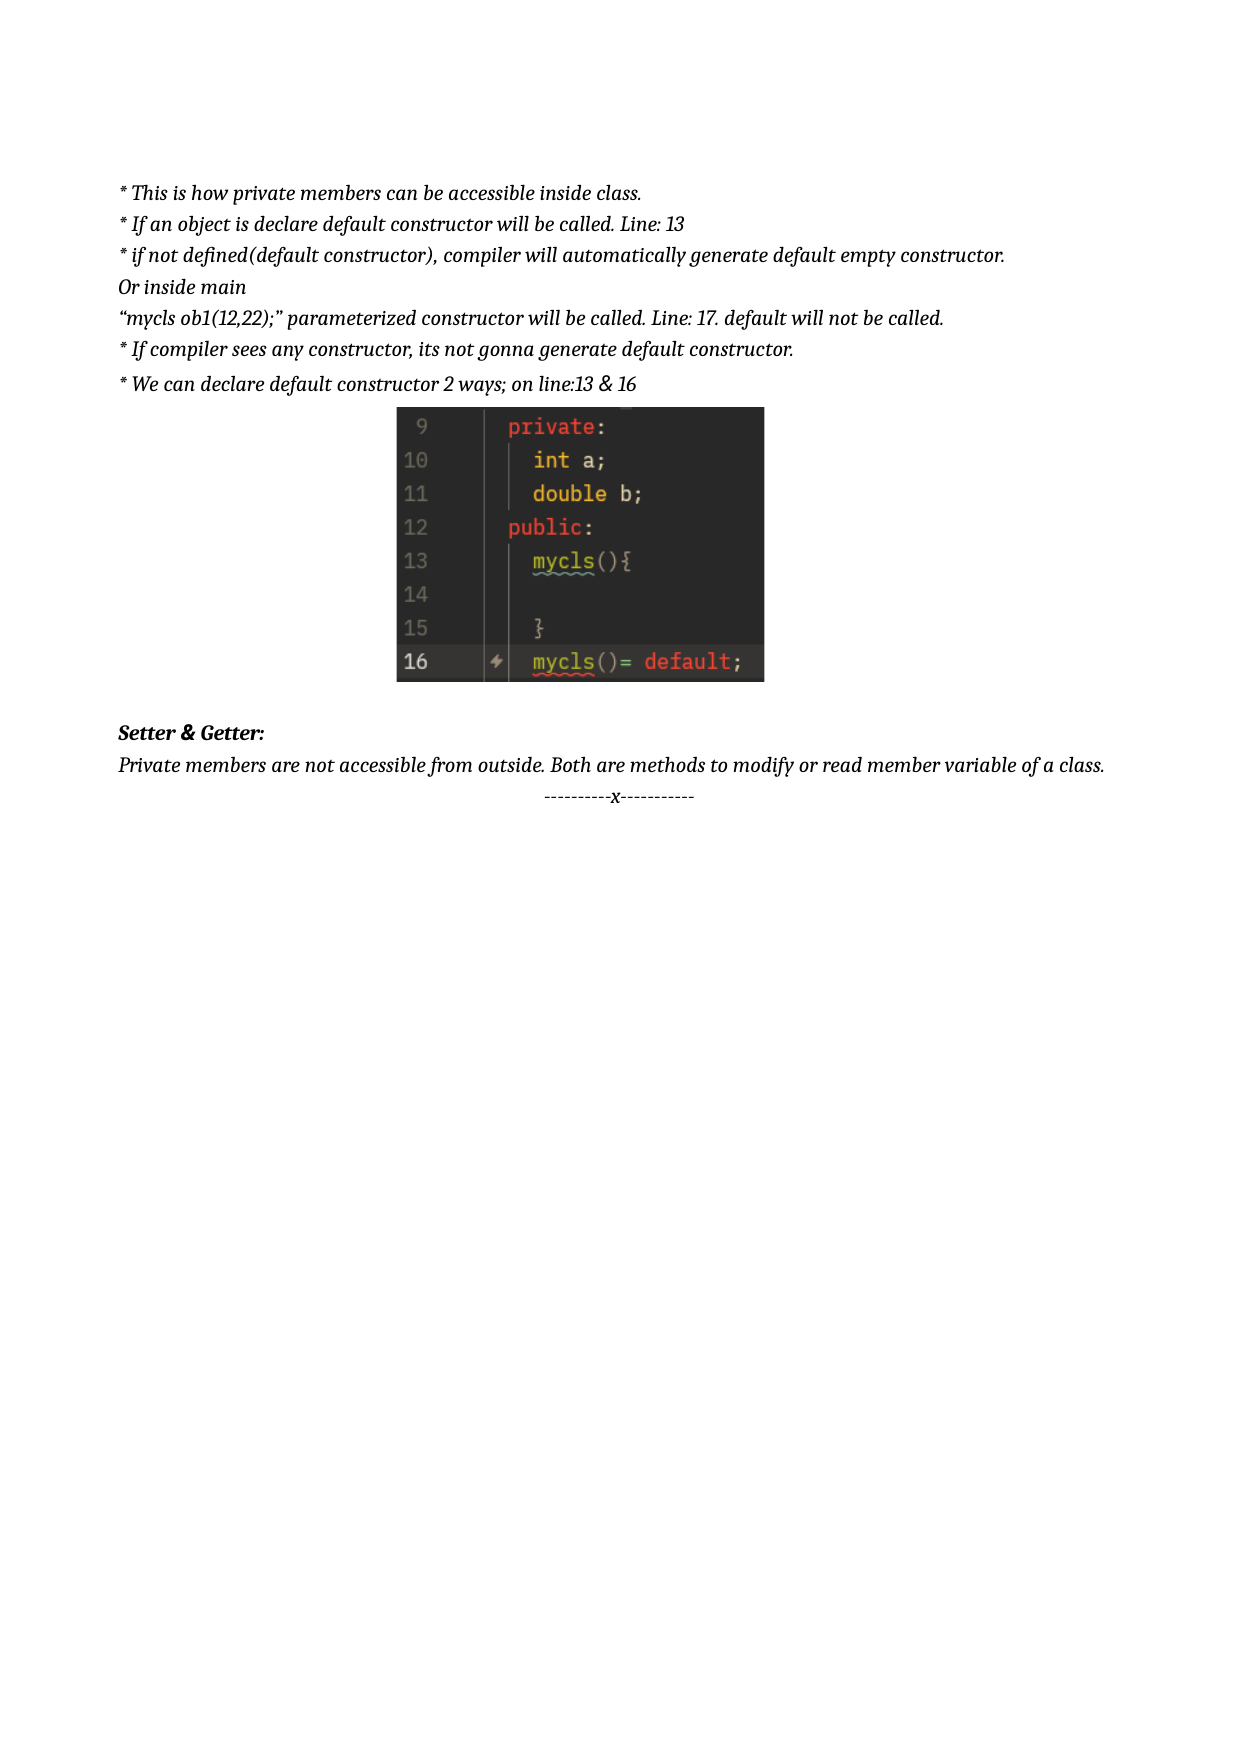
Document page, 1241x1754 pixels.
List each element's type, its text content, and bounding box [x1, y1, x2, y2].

text * if not defined(default constructor), compiler will automatically generate default empty constructor. [118, 243, 1122, 268]
text ----------x----------- [118, 783, 1122, 809]
text * If compiler sees any constructor, its not gonna generate default constructor. [118, 337, 1122, 362]
text “mycls ob1(12,22);” parameterized constructor will be called. Line: 17. default will not be called. [118, 306, 1122, 331]
text * If an object is declare default constructor will be called. Line: 13 [118, 212, 1122, 237]
picture [396, 407, 765, 682]
text Setter & Getter: [118, 716, 1122, 746]
text * We can declare default constructor 2 ways; on line:13 & 16 [118, 368, 1122, 398]
text * This is how private members can be accessible inside class. [118, 181, 1122, 206]
text Or inside main [118, 274, 1122, 299]
text Private members are not accessible from outside. Both are methods to modify or read member variable of a class. [118, 752, 1122, 777]
